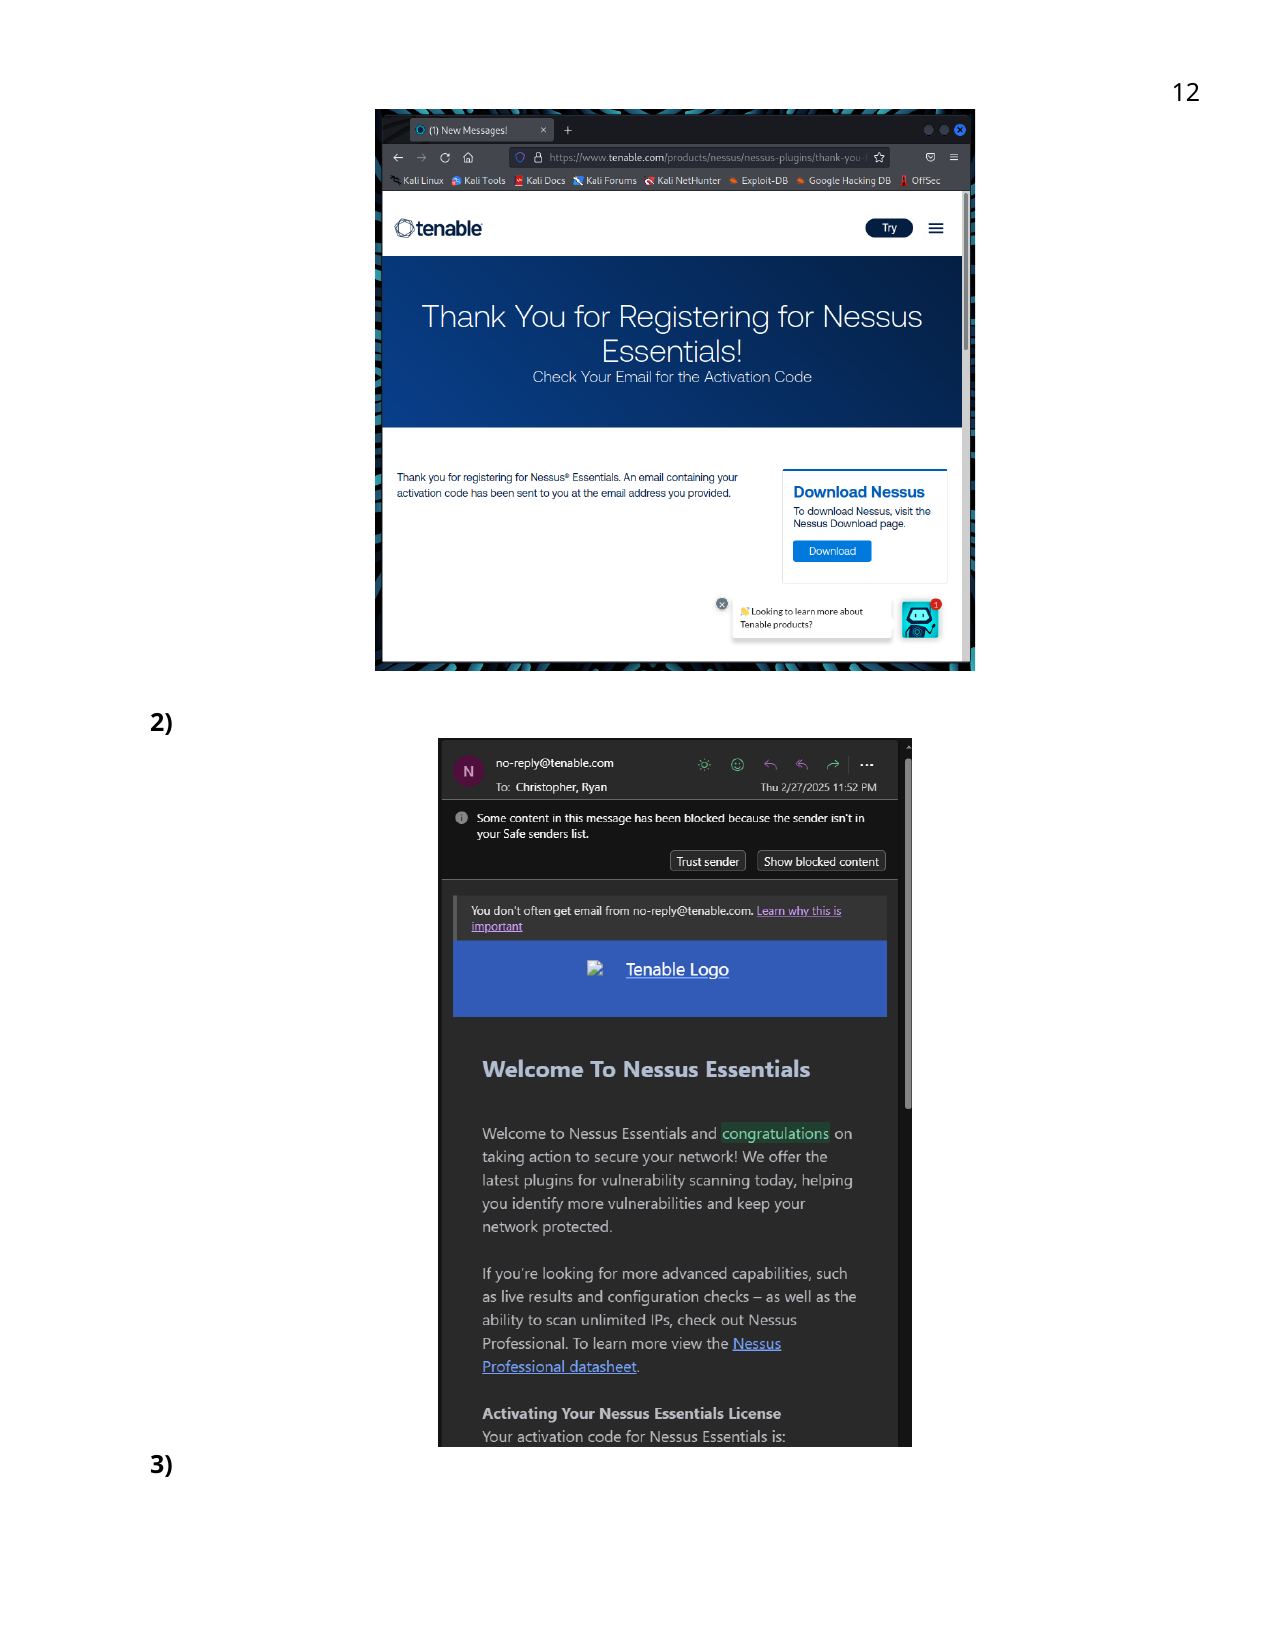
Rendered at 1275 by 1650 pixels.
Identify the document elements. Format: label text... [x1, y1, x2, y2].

picture [375, 109, 976, 671]
text 3) [150, 1407, 1200, 1480]
picture [438, 738, 912, 1447]
text 2) [150, 704, 1200, 738]
